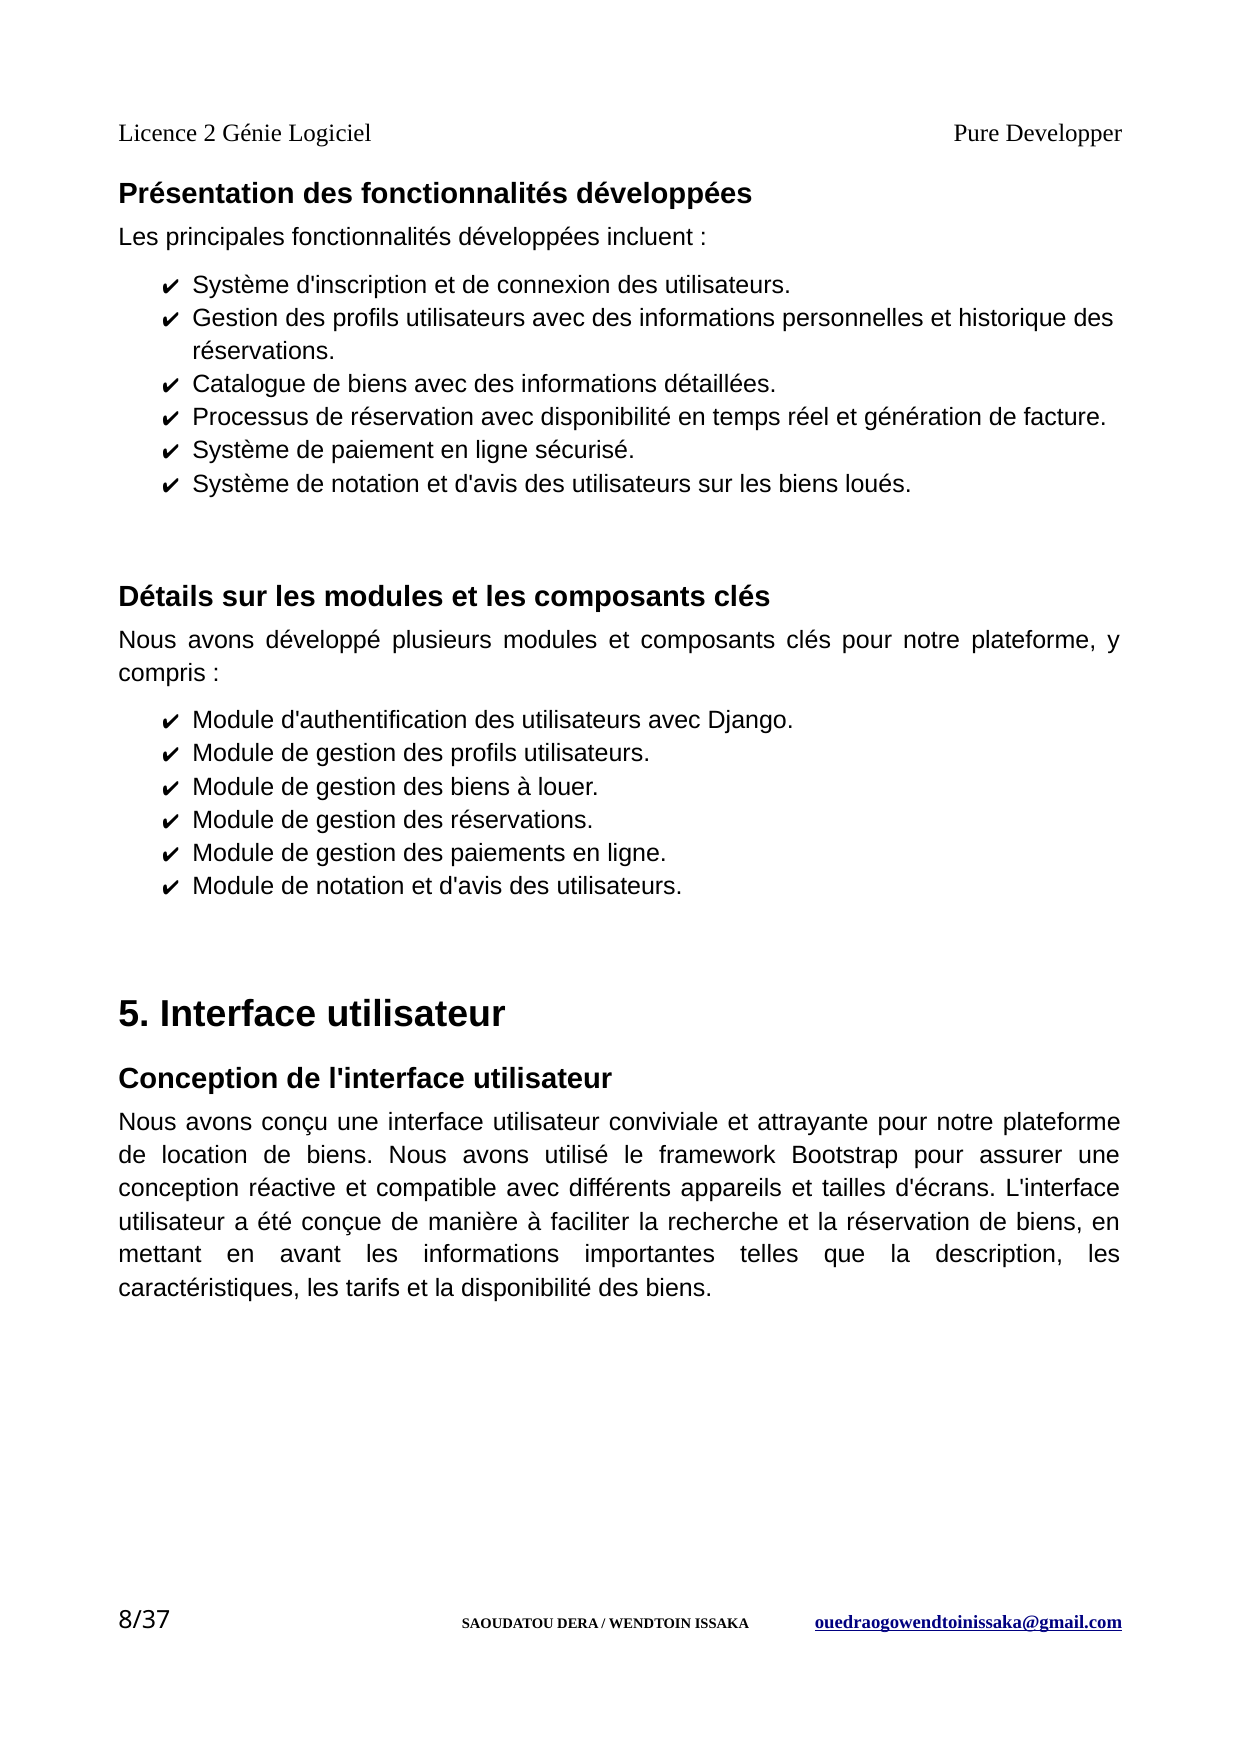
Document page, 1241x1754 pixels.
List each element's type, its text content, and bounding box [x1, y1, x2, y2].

list Module d'authentification des utilisateurs avec Django. [162, 705, 1122, 734]
list Système de notation et d'avis des utilisateurs sur les biens loués. [162, 469, 1122, 497]
list Système de paiement en ligne sécurisé. [162, 436, 1122, 464]
subtitle 5. Interface utilisateur [118, 991, 1122, 1034]
list Processus de réservation avec disponibilité en temps réel et génération de facture. [162, 402, 1122, 431]
subtitle Présentation des fonctionnalités développées [118, 176, 1122, 210]
subtitle Détails sur les modules et les composants clés [118, 578, 1122, 612]
list Module de gestion des biens à louer. [162, 771, 1122, 800]
text Nous avons développé plusieurs modules et composants clés pour notre plateforme, y compris : [118, 624, 1122, 686]
list Système d'inscription et de connexion des utilisateurs. [162, 270, 1122, 299]
list Gestion des profils utilisateurs avec des informations personnelles et historique des réservations. [162, 303, 1122, 365]
text Nous avons conçu une interface utilisateur conviviale et attrayante pour notre plateforme de location de biens. Nous avons utilisé le framework Bootstrap pour assurer une conception réactive et compatible avec différents appareils et tailles d'écrans. L'interface utilisateur a été conçue de manière à faciliter la recherche et la réservation de biens, en mettant en avant les informations importantes telles que la description, les caractéristiques, les tarifs et la disponibilité des biens. [118, 1107, 1122, 1301]
text Les principales fonctionnalités développées incluent : [118, 222, 1122, 251]
list Module de notation et d'avis des utilisateurs. [162, 871, 1122, 900]
list Module de gestion des profils utilisateurs. [162, 738, 1122, 767]
list Catalogue de biens avec des informations détaillées. [162, 369, 1122, 398]
subtitle Conception de l'interface utilisateur [118, 1061, 1122, 1095]
list Module de gestion des paiements en ligne. [162, 838, 1122, 867]
list Module de gestion des réservations. [162, 804, 1122, 833]
